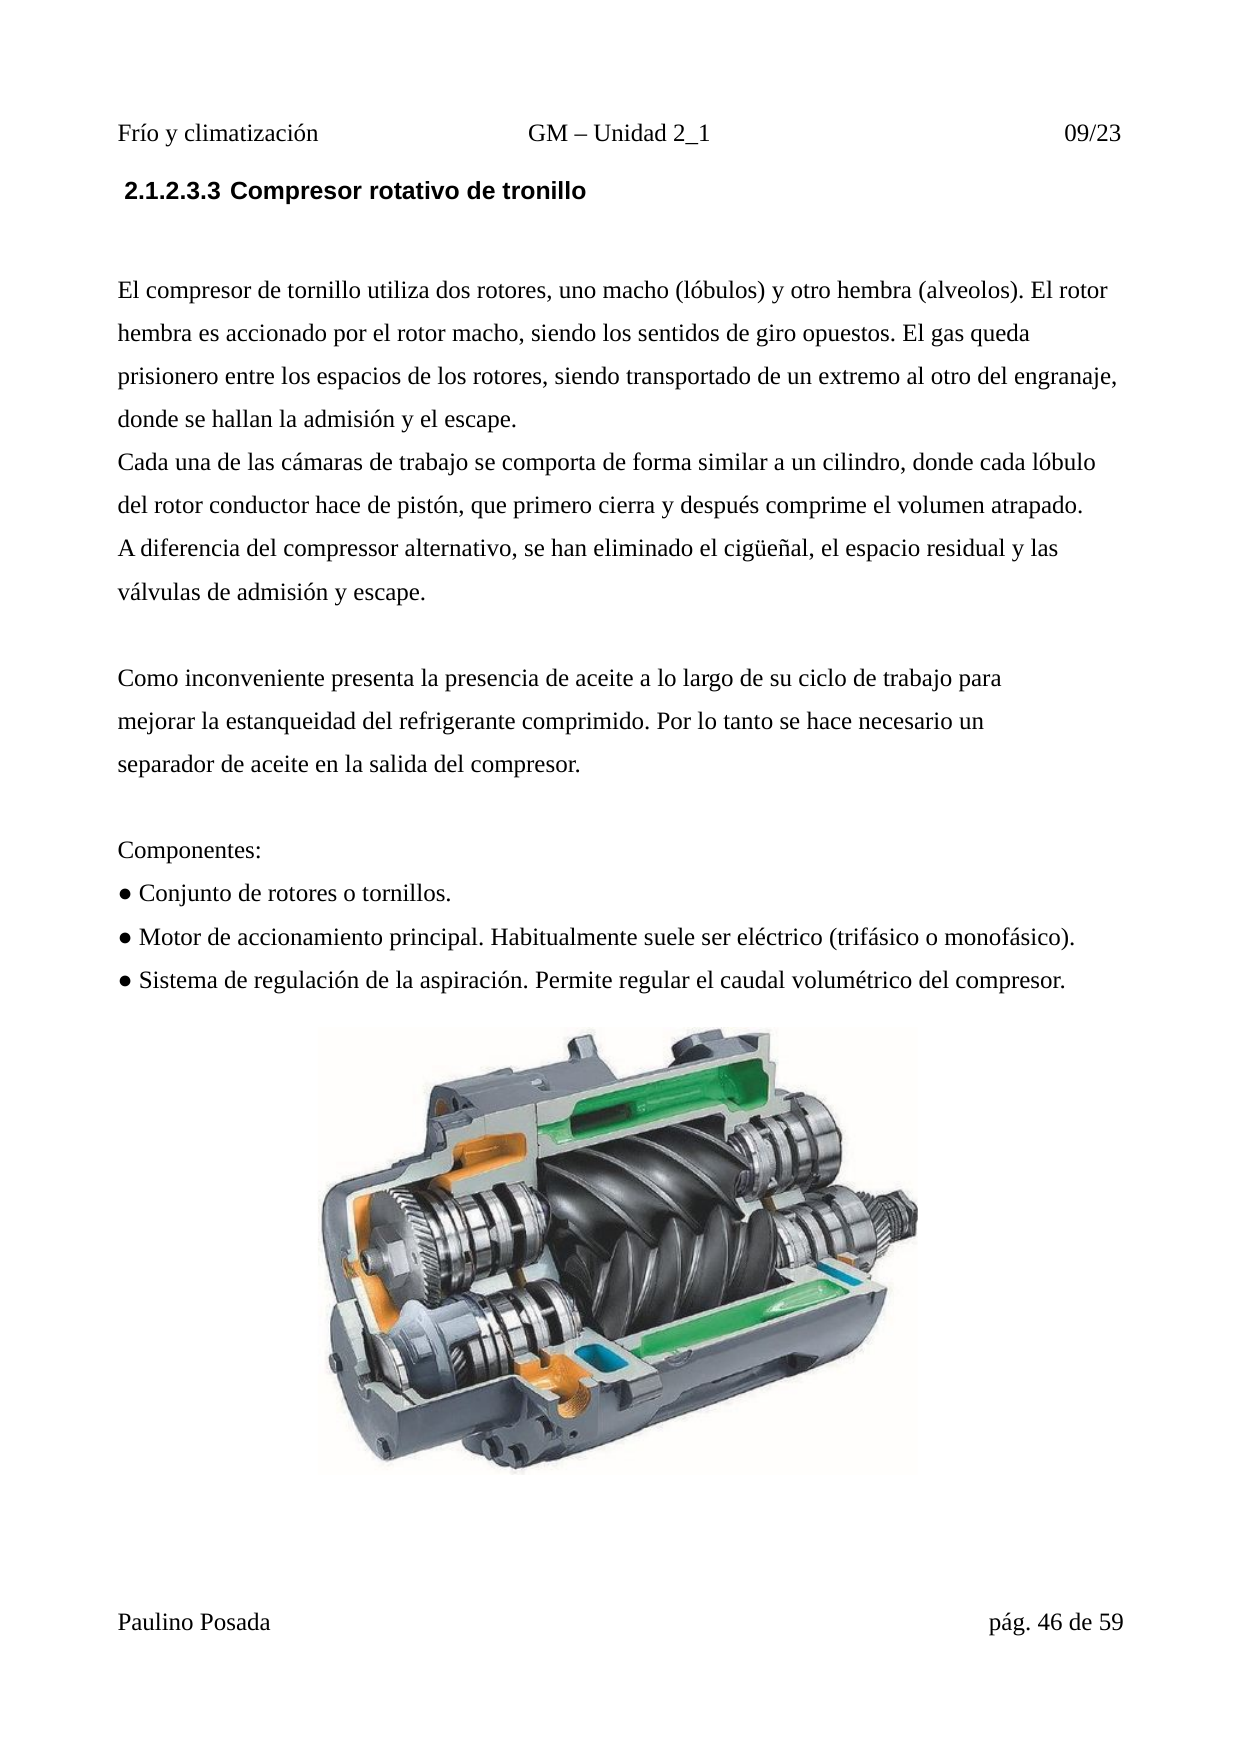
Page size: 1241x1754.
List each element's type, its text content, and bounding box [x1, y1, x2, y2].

text mejorar la estanqueidad del refrigerante comprimido. Por lo tanto se hace necesario un [117, 706, 1123, 735]
subtitle Compresor rotativo de tronillo [117, 176, 1123, 205]
text Componentes: [117, 835, 1123, 864]
text A diferencia del compressor alternativo, se han eliminado el cigüeñal, el espacio residual y las válvulas de admisión y escape. [117, 533, 1123, 605]
text ● Motor de accionamiento principal. Habitualmente suele ser eléctrico (trifásico o monofásico). [117, 922, 1123, 950]
text separador de aceite en la salida del compresor. [117, 749, 1123, 778]
text ● Conjunto de rotores o tornillos. [117, 878, 1123, 907]
text ● Sistema de regulación de la aspiración. Permite regular el caudal volumétrico del compresor. [117, 965, 1123, 993]
picture [317, 1027, 918, 1475]
text Como inconveniente presenta la presencia de aceite a lo largo de su ciclo de trabajo para [117, 663, 1123, 692]
text El compresor de tornillo utiliza dos rotores, uno macho (lóbulos) y otro hembra (alveolos). El rotor hembra es accionado por el rotor macho, siendo los sentidos de giro opuestos. El gas queda prisionero entre los espacios de los rotores, siendo transportado de un extremo al otro del engranaje, donde se hallan la admisión y el escape. [117, 275, 1123, 433]
text Cada una de las cámaras de trabajo se comporta de forma similar a un cilindro, donde cada lóbulo del rotor conductor hace de pistón, que primero cierra y después comprime el volumen atrapado. [117, 447, 1123, 519]
